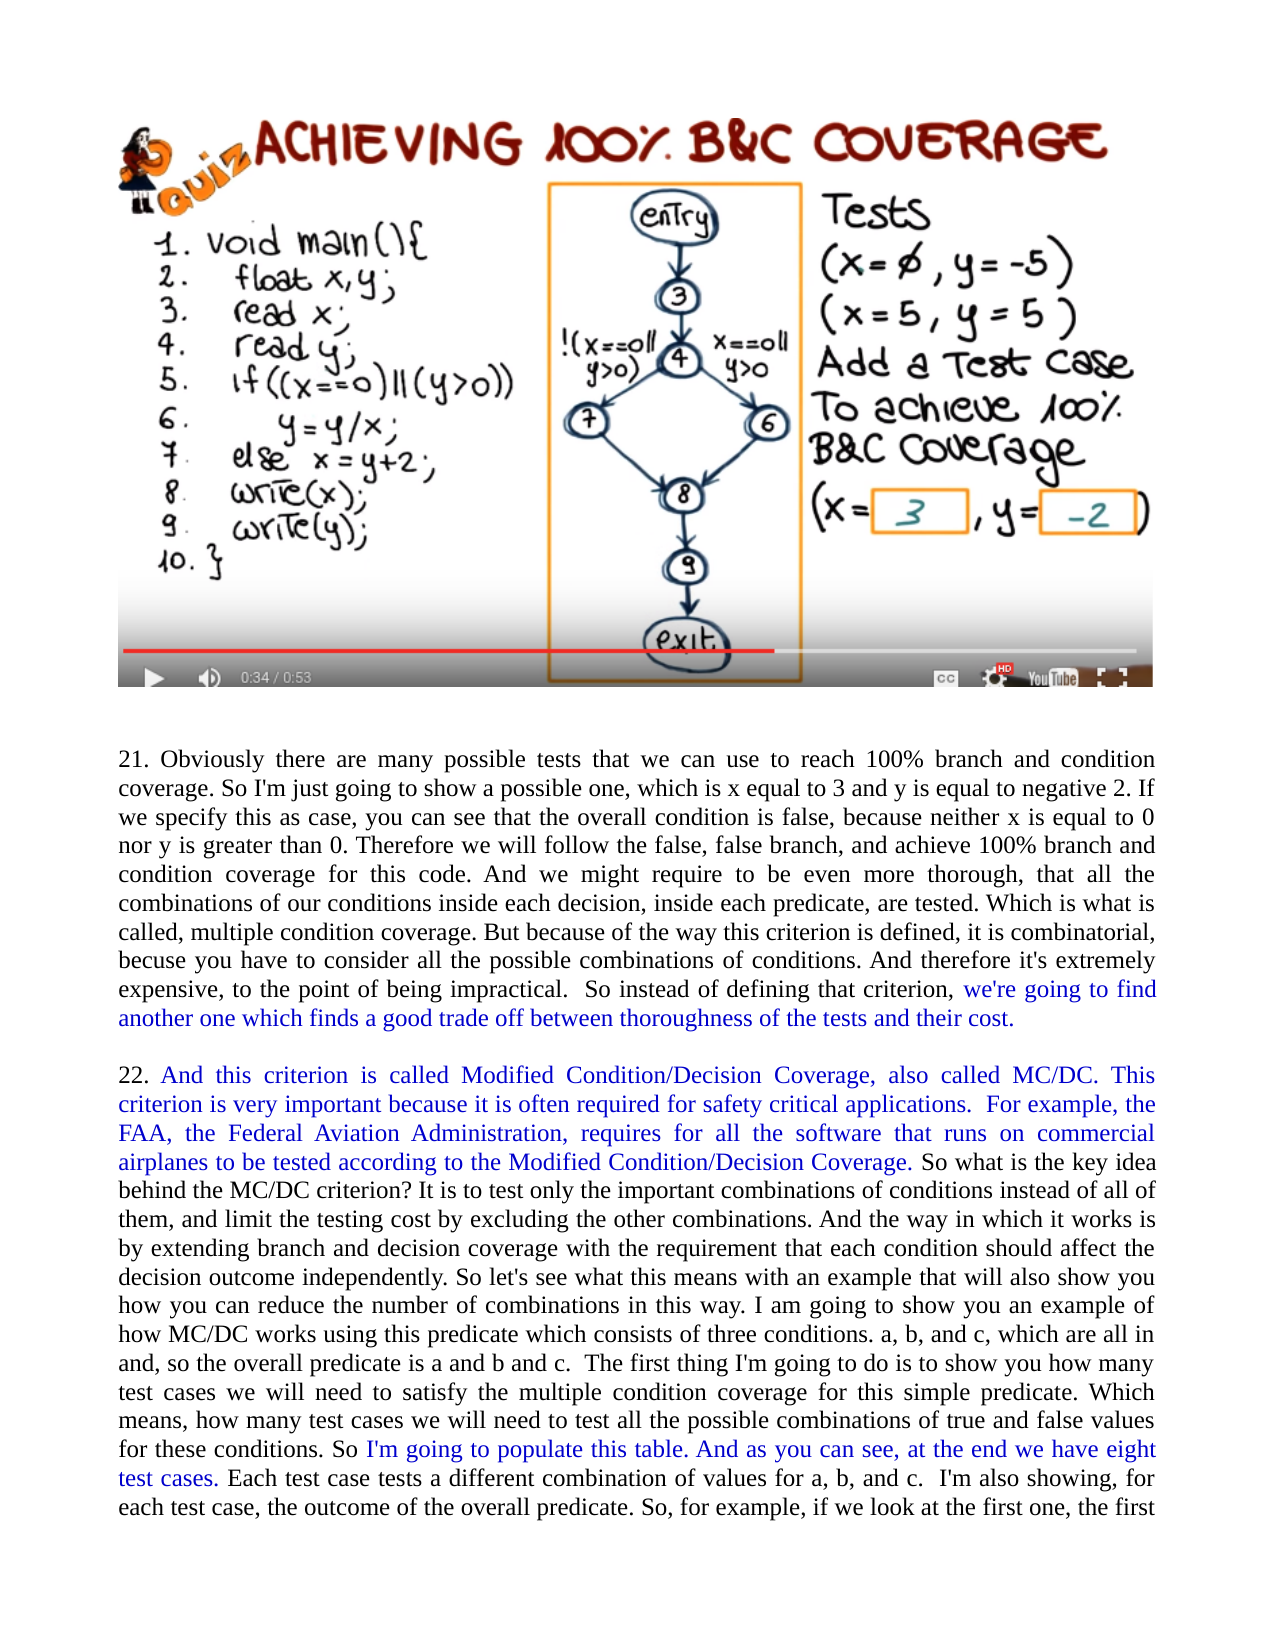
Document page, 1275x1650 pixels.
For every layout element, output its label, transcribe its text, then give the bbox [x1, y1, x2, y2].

picture [118, 118, 1157, 687]
text 21. Obviously there are many possible tests that we can use to reach 100% branch and condition coverage. So I'm just going to show a possible one, which is x equal to 3 and y is equal to negative 2. If we specify this as case, you can see that the overall condition is false, because neither x is equal to 0 nor y is greater than 0. Therefore we will follow the false, false branch, and achieve 100% branch and condition coverage for this code. And we might require to be even more thorough, that all the combinations of our conditions inside each decision, inside each predicate, are tested. Which is what is called, multiple condition coverage. But because of the way this criterion is defined, it is combinatorial, becuse you have to consider all the possible combinations of conditions. And therefore it's extremely expensive, to the point of being impractical. So instead of defining that criterion, we're going to find another one which finds a good trade off between thoroughness of the tests and their cost. [118, 744, 1157, 1032]
text 22. And this criterion is called Modified Condition/Decision Coverage, also called MC/DC. This criterion is very important because it is often required for safety critical applications. For example, the FAA, the Federal Aviation Administration, requires for all the software that runs on commercial airplanes to be tested according to the Modified Condition/Decision Coverage. So what is the key idea behind the MC/DC criterion? It is to test only the important combinations of conditions instead of all of them, and limit the testing cost by excluding the other combinations. And the way in which it works is by extending branch and decision coverage with the requirement that each condition should affect the decision outcome independently. So let's see what this means with an example that will also show you how you can reduce the number of combinations in this way. I am going to show you an example of how MC/DC works using this predicate which consists of three conditions. a, b, and c, which are all in and, so the overall predicate is a and b and c. The first thing I'm going to do is to show you how many test cases we will need to satisfy the multiple condition coverage for this simple predicate. Which means, how many test cases we will need to test all the possible combinations of true and false values for these conditions. So I'm going to populate this table. And as you can see, at the end we have eight test cases. Each test case tests a different combination of values for a, b, and c. I'm also showing, for each test case, the outcome of the overall predicate. So, for example, if we look at the first one, the first [118, 1061, 1157, 1521]
